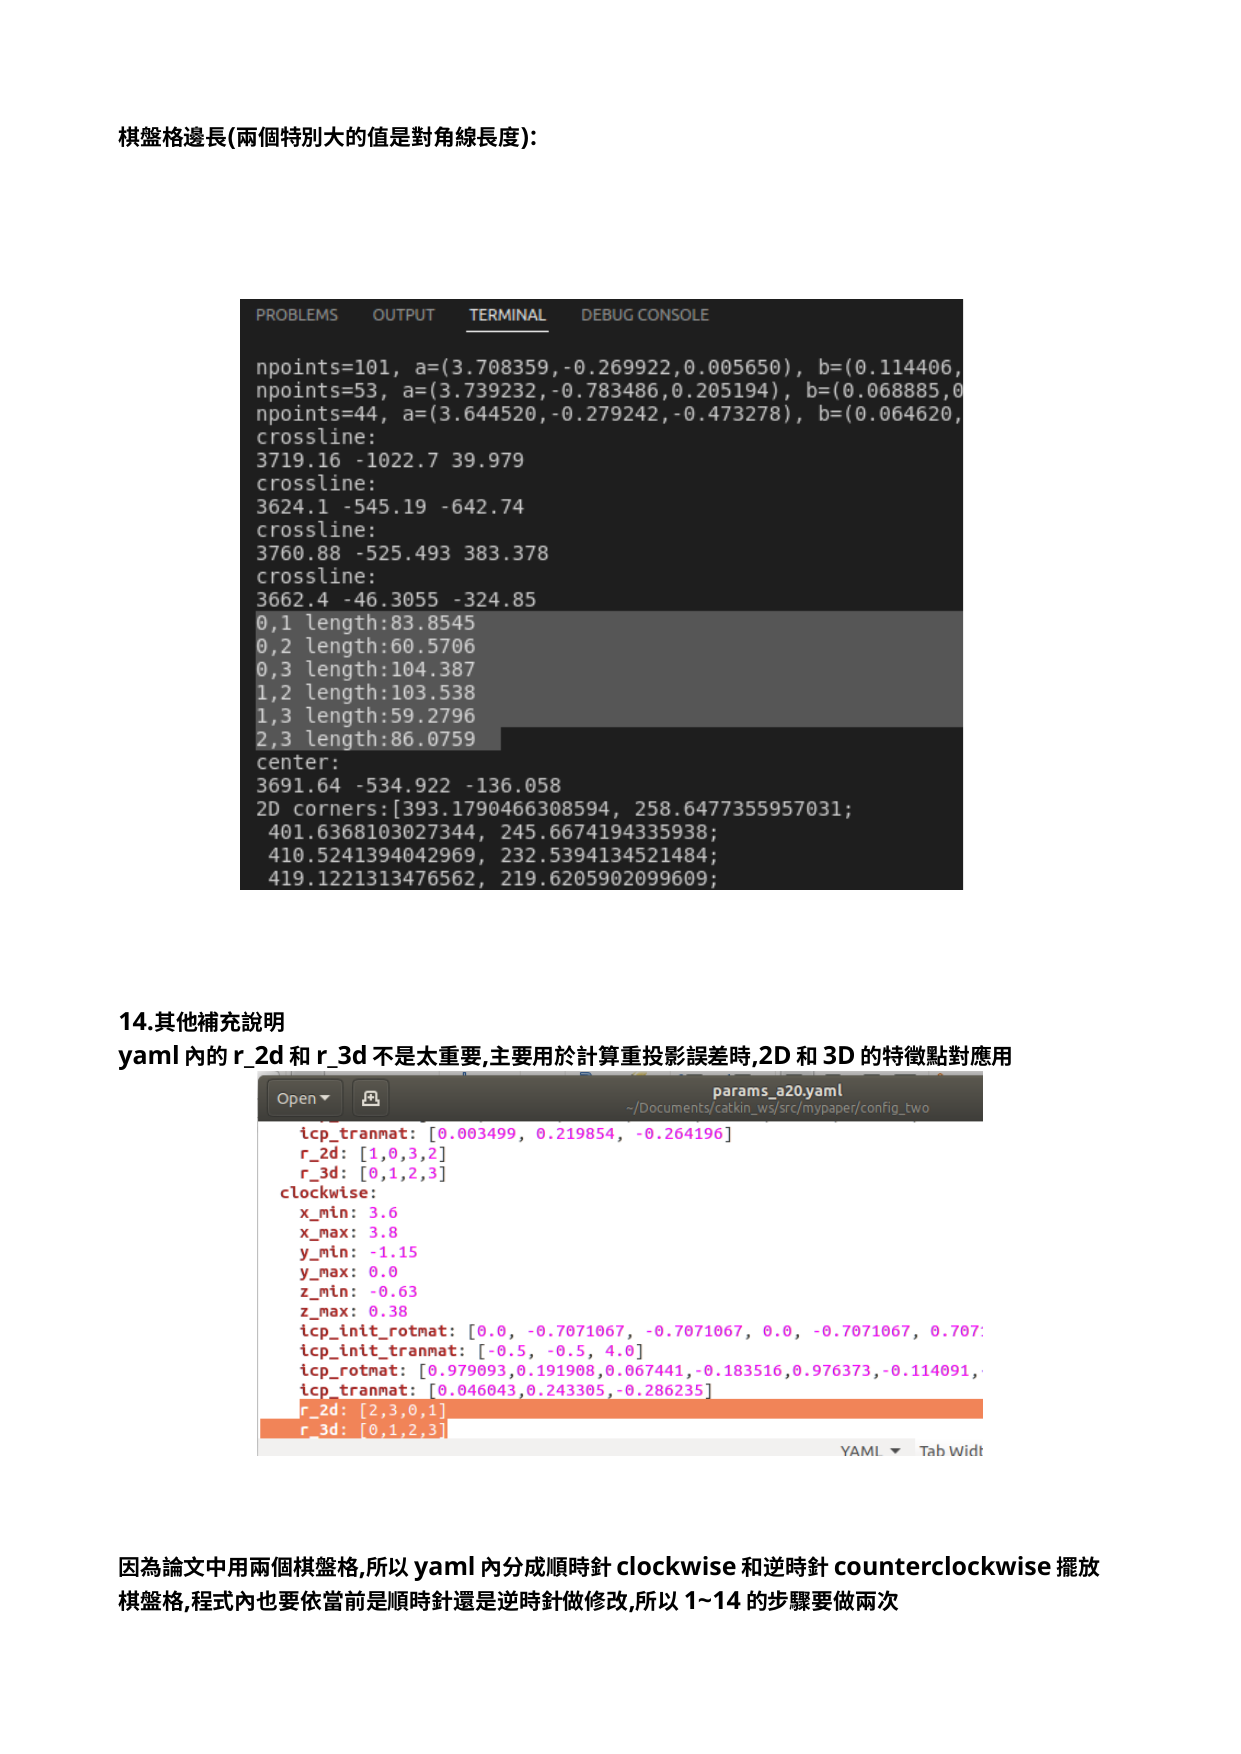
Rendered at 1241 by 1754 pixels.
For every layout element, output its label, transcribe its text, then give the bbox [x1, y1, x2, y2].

text 棋盤格邊長(兩個特別大的值是對角線長度)： [118, 118, 1122, 152]
text 因為論文中用兩個棋盤格,所以yaml內分成順時針clockwise和逆時針counterclockwise擺放棋盤格,程式內也要依當前是順時針還是逆時針做修改,所以1~14的步驟要做兩次 [118, 1549, 1122, 1617]
text yaml內的r_2d和r_3d不是太重要,主要用於計算重投影誤差時,2D和3D的特徵點對應用 [118, 1038, 1122, 1072]
picture [257, 1071, 983, 1456]
text 14.其他補充說明 [118, 1004, 1122, 1038]
picture [240, 299, 964, 890]
